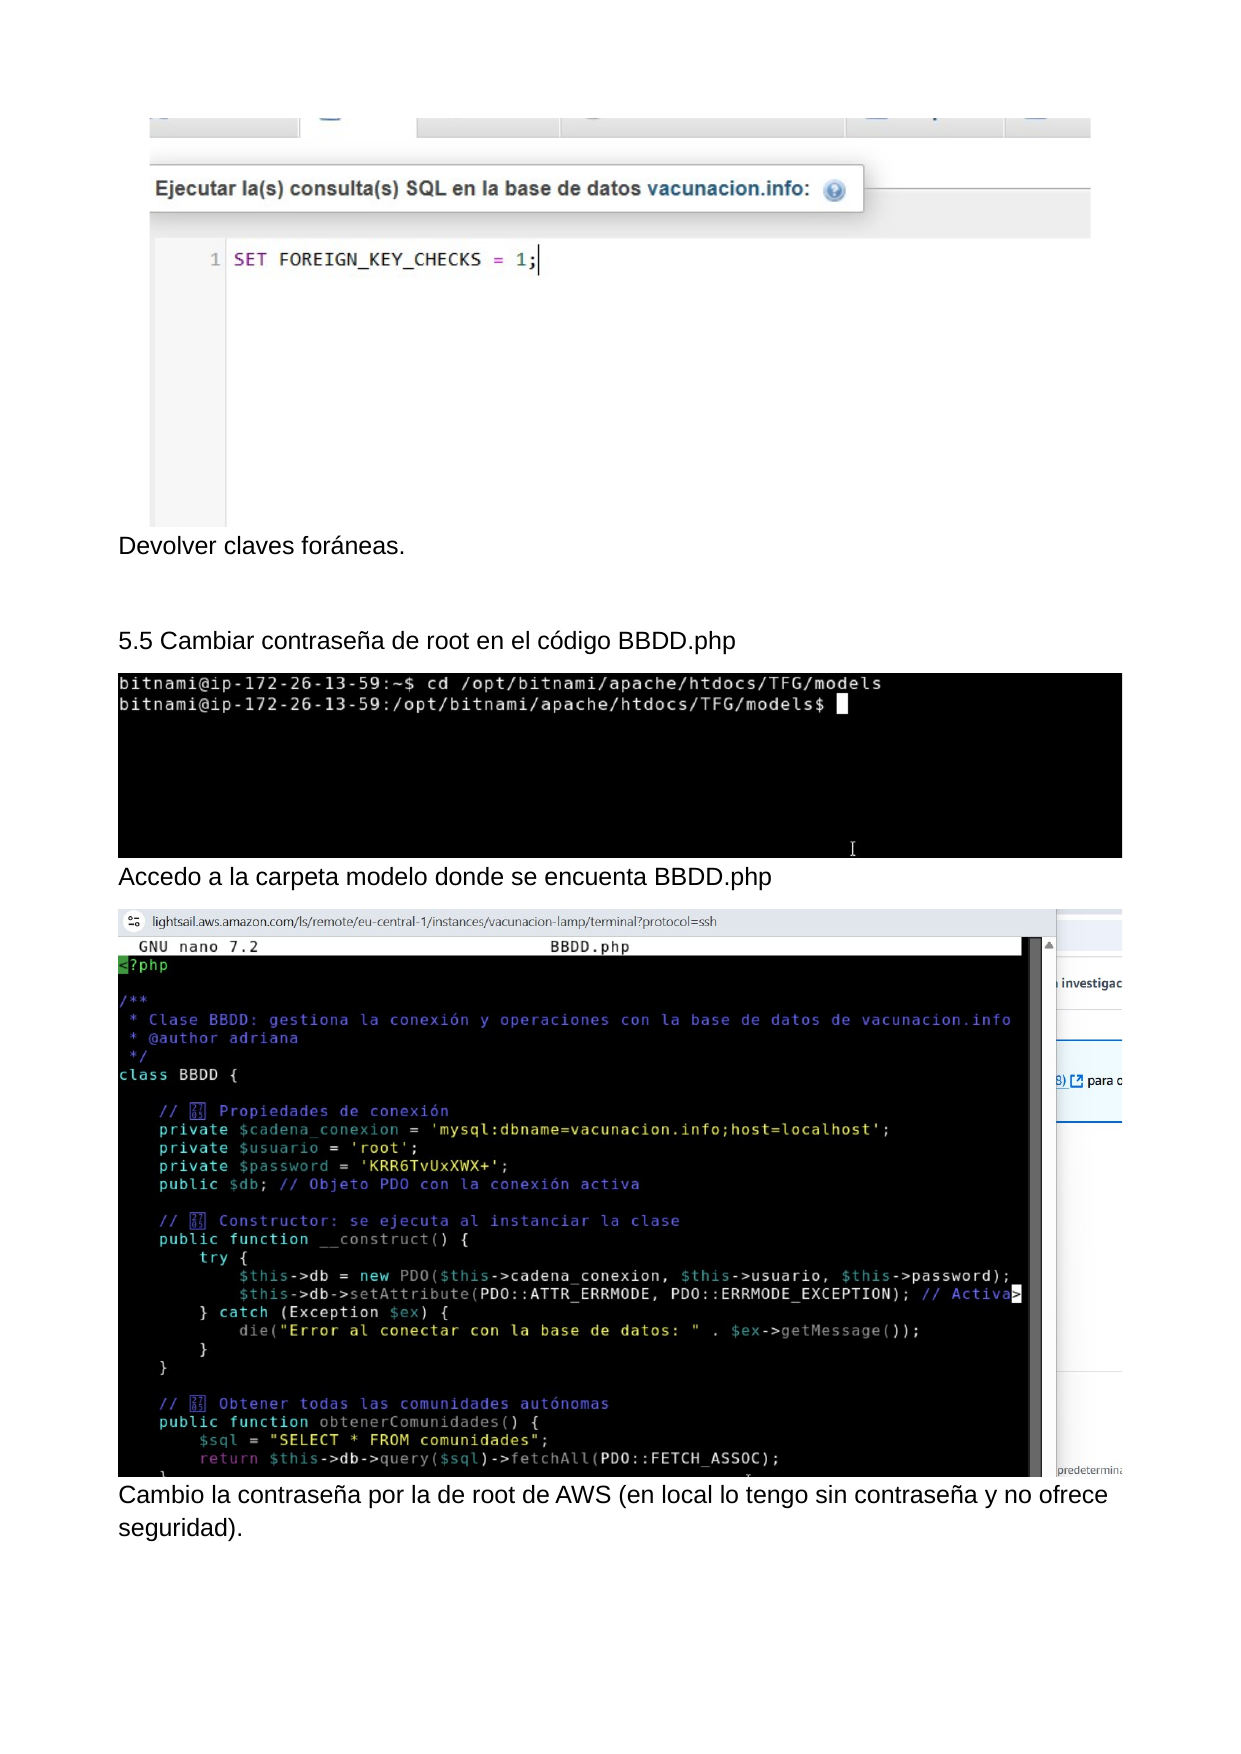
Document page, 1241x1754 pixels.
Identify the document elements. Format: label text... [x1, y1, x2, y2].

text Accedo a la carpeta modelo donde se encuenta BBDD.php [118, 858, 1122, 891]
text Cambio la contraseña por la de root de AWS (en local lo tengo sin contraseña y no ofrece seguridad). [118, 1477, 1122, 1542]
picture [118, 673, 1123, 858]
text Devolver claves foráneas. [118, 118, 1122, 560]
picture [149, 118, 1091, 527]
picture [118, 909, 1123, 1477]
text 5.5 Cambiar contraseña de root en el código BBDD.php [118, 626, 1122, 655]
